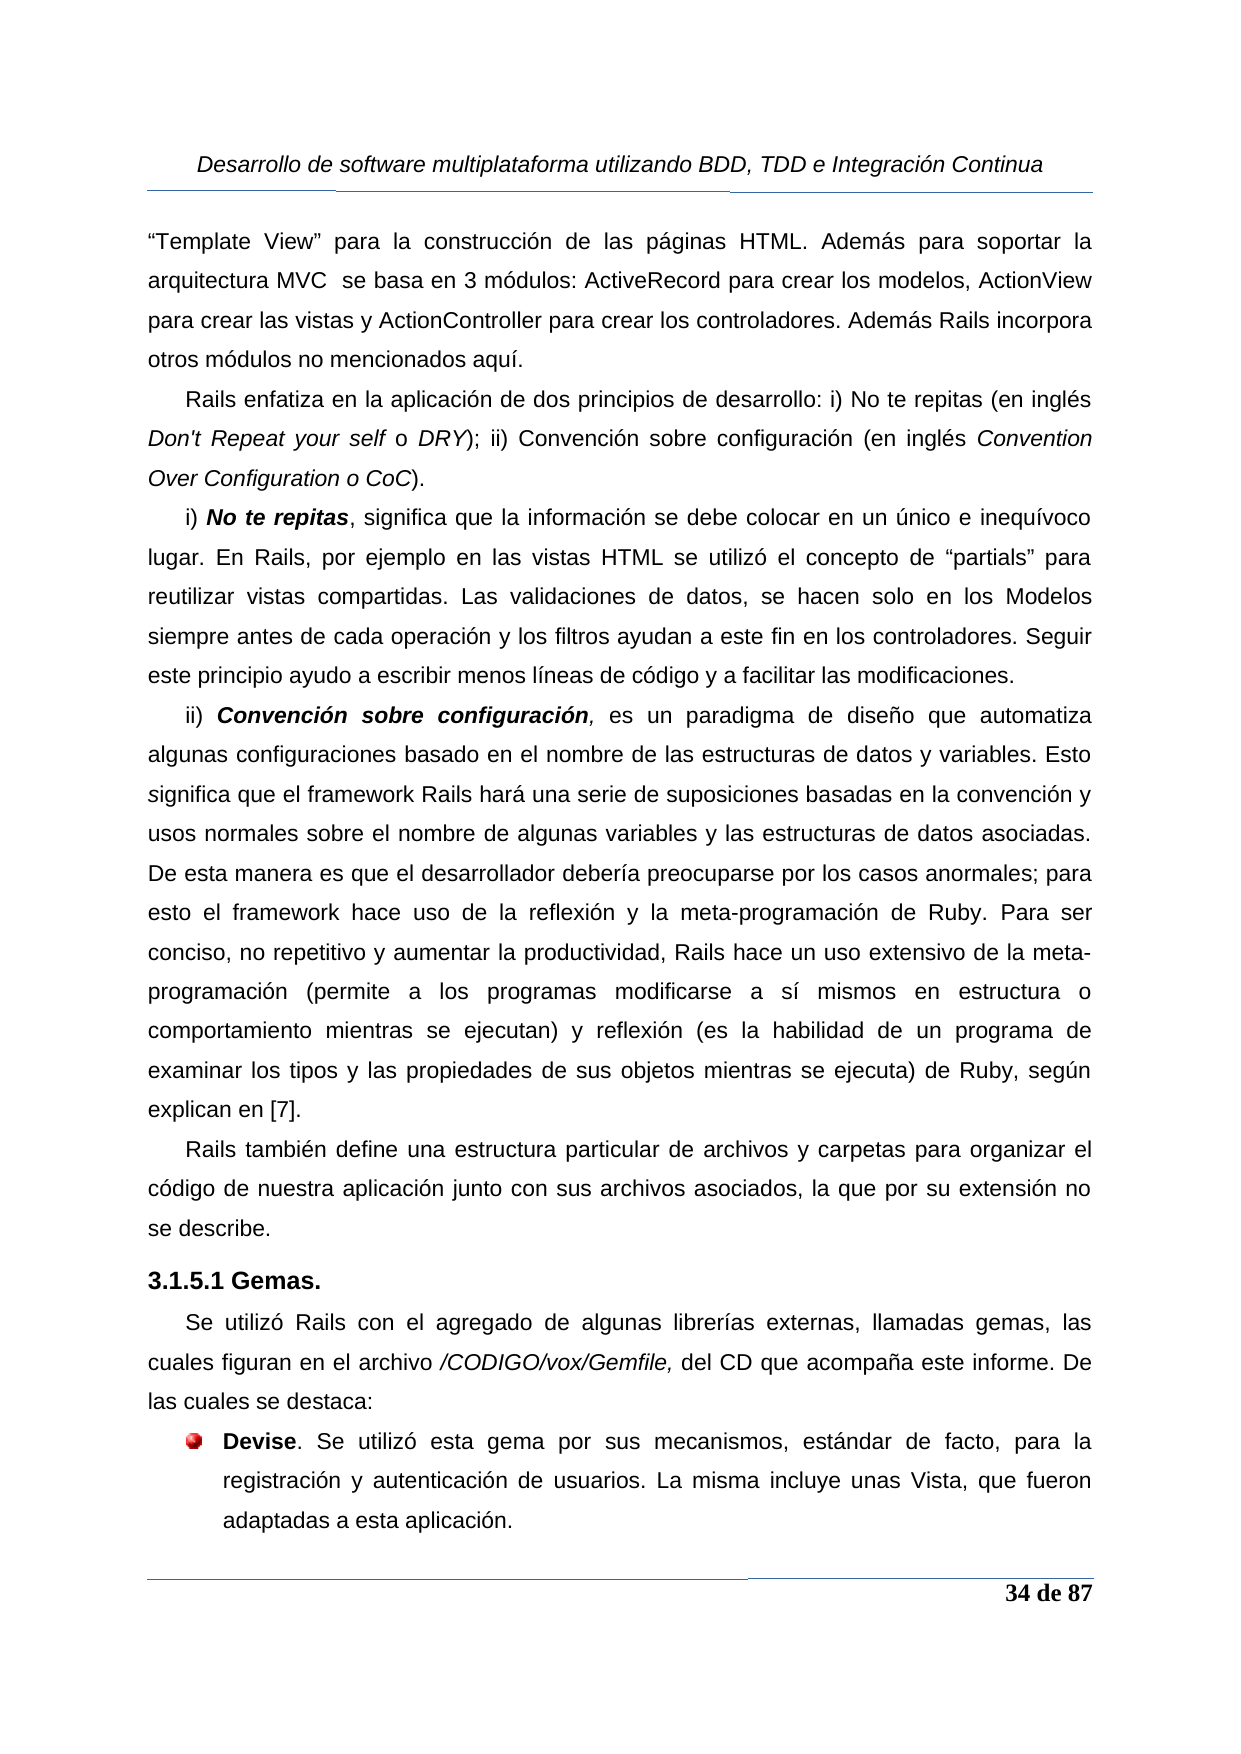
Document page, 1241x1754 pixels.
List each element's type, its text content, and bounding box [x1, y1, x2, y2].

text “Template View” para la construcción de las páginas HTML. Además para soportar la arquitectura MVC se basa en 3 módulos: ActiveRecord para crear los modelos, ActionView para crear las vistas y ActionController para crear los controladores. Además Rails incorpora otros módulos no mencionados aquí. [148, 228, 1093, 373]
text Rails enfatiza en la aplicación de dos principios de desarrollo: i) No te repitas (en inglés Don't Repeat your self o DRY); ii) Convención sobre configuración (en inglés Convention Over Configuration o CoC). [148, 386, 1093, 491]
picture [186, 1433, 202, 1449]
text Se utilizó Rails con el agregado de algunas librerías externas, llamadas gemas, las cuales figuran en el archivo /CODIGO/vox/Gemfile, del CD que acompaña este informe. De las cuales se destaca: [148, 1309, 1093, 1414]
text i) No te repitas, significa que la información se debe colocar en un único e inequívoco lugar. En Rails, por ejemplo en las vistas HTML se utilizó el concepto de “partials” para reutilizar vistas compartidas. Las validaciones de datos, se hacen solo en los Modelos siempre antes de cada operación y los filtros ayudan a este fin en los controladores. Seguir este principio ayudo a escribir menos líneas de código y a facilitar las modificaciones. [148, 504, 1093, 688]
text ii) Convención sobre configuración, es un paradigma de diseño que automatiza algunas configuraciones basado en el nombre de las estructuras de datos y variables. Esto significa que el framework Rails hará una serie de suposiciones basadas en la convención y usos normales sobre el nombre de algunas variables y las estructuras de datos asociadas. De esta manera es que el desarrollador debería preocuparse por los casos anormales; para esto el framework hace uso de la reflexión y la meta-programación de Ruby. Para ser conciso, no repetitivo y aumentar la productividad, Rails hace un uso extensivo de la meta-programación (permite a los programas modificarse a sí mismos en estructura o comportamiento mientras se ejecutan) y reflexión (es la habilidad de un programa de examinar los tipos y las propiedades de sus objetos mientras se ejecuta) de Ruby, según explican en [7]. [148, 702, 1093, 1123]
text 3.1.5.1 Gemas. [148, 1266, 1093, 1295]
list Devise. Se utilizó esta gema por sus mecanismos, estándar de facto, para la registración y autenticación de usuarios. La misma incluye unas Vista, que fueron adaptadas a esta aplicación. [185, 1428, 1093, 1533]
text Rails también define una estructura particular de archivos y carpetas para organizar el código de nuestra aplicación junto con sus archivos asociados, la que por su extensión no se describe. [148, 1136, 1093, 1241]
